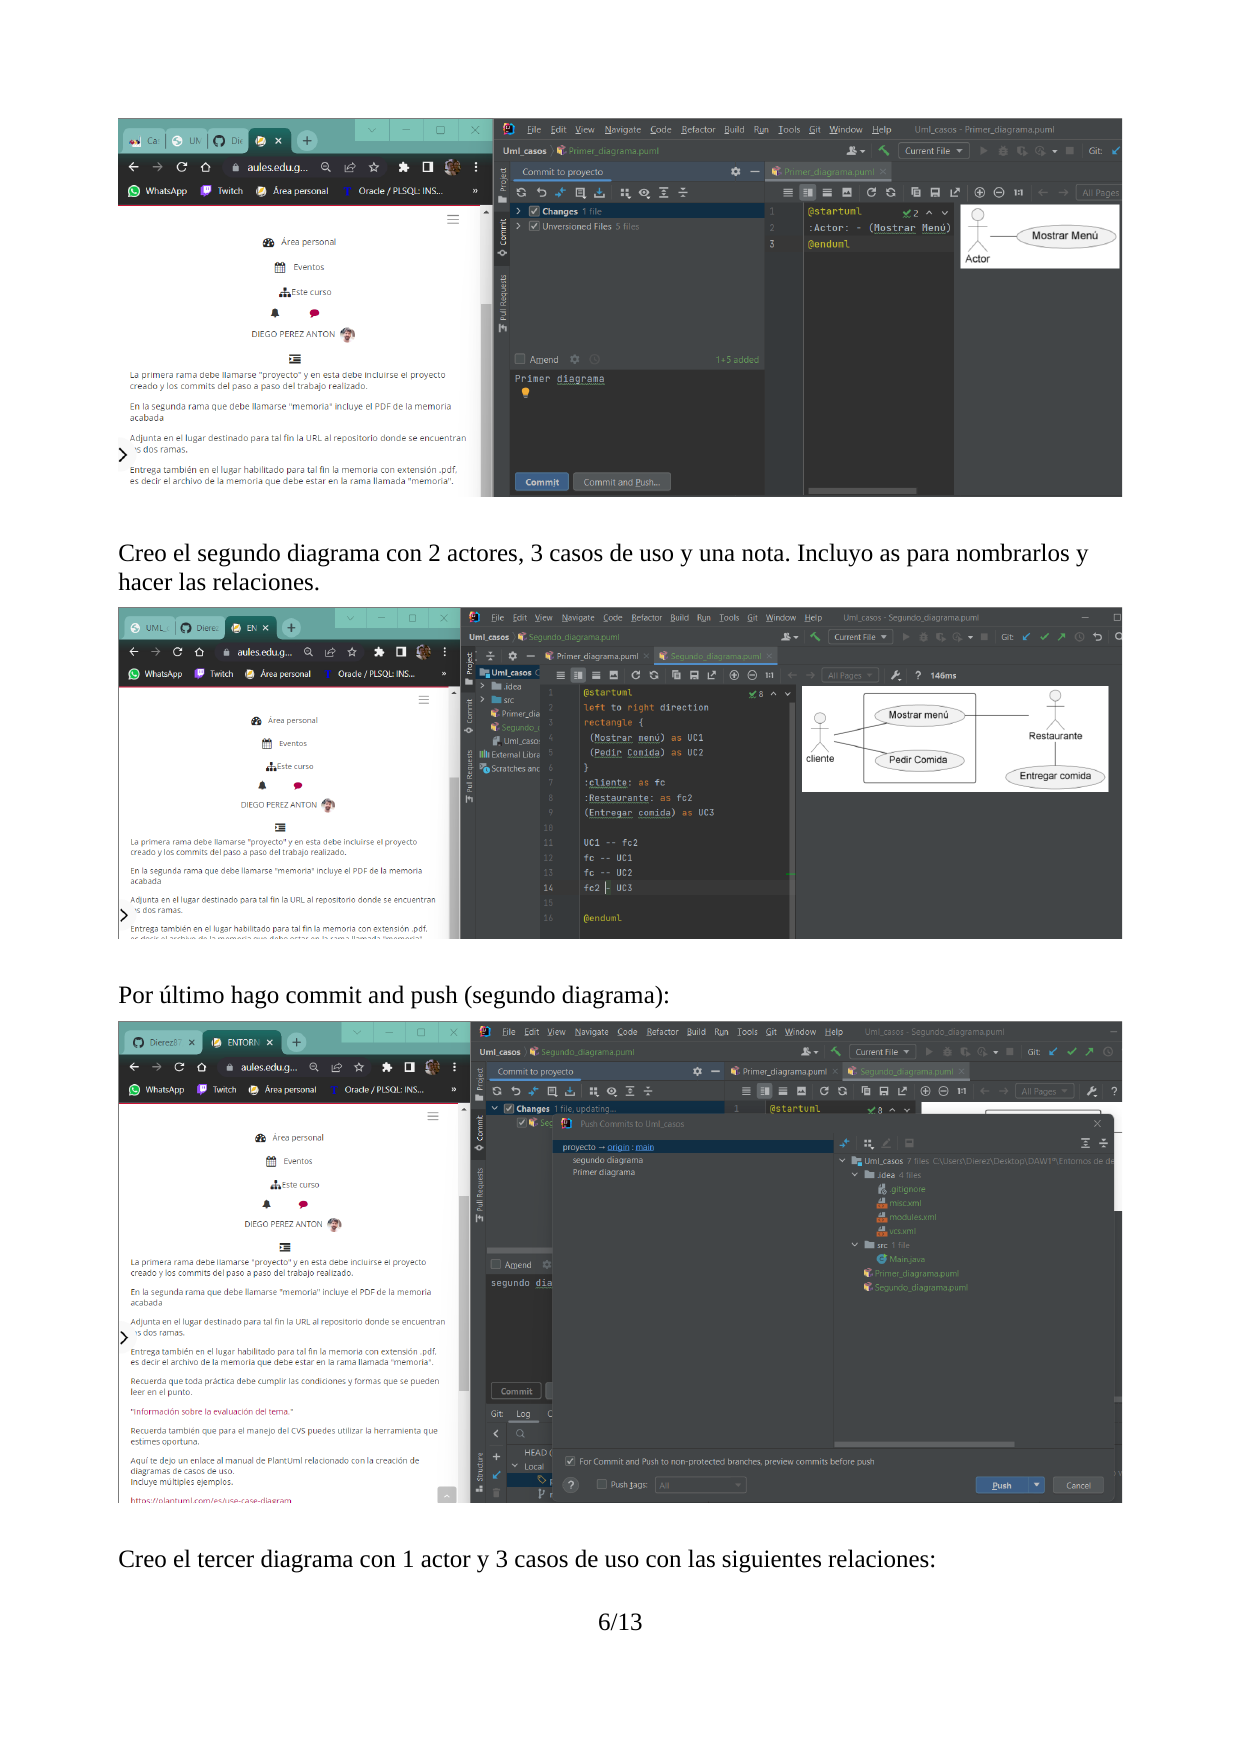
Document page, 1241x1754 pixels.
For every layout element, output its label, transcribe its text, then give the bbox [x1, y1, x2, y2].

text Creo el segundo diagrama con 2 actores, 3 casos de uso y una nota. Incluyo as para nombrarlos y hacer las relaciones. [118, 538, 1122, 595]
picture [118, 607, 1123, 939]
picture [118, 118, 1123, 497]
picture [118, 1021, 1123, 1503]
text Creo el tercer diagrama con 1 actor y 3 casos de uso con las siguientes relaciones: [118, 1544, 1122, 1573]
text Por último hago commit and push (segundo diagrama): [118, 980, 1122, 1009]
